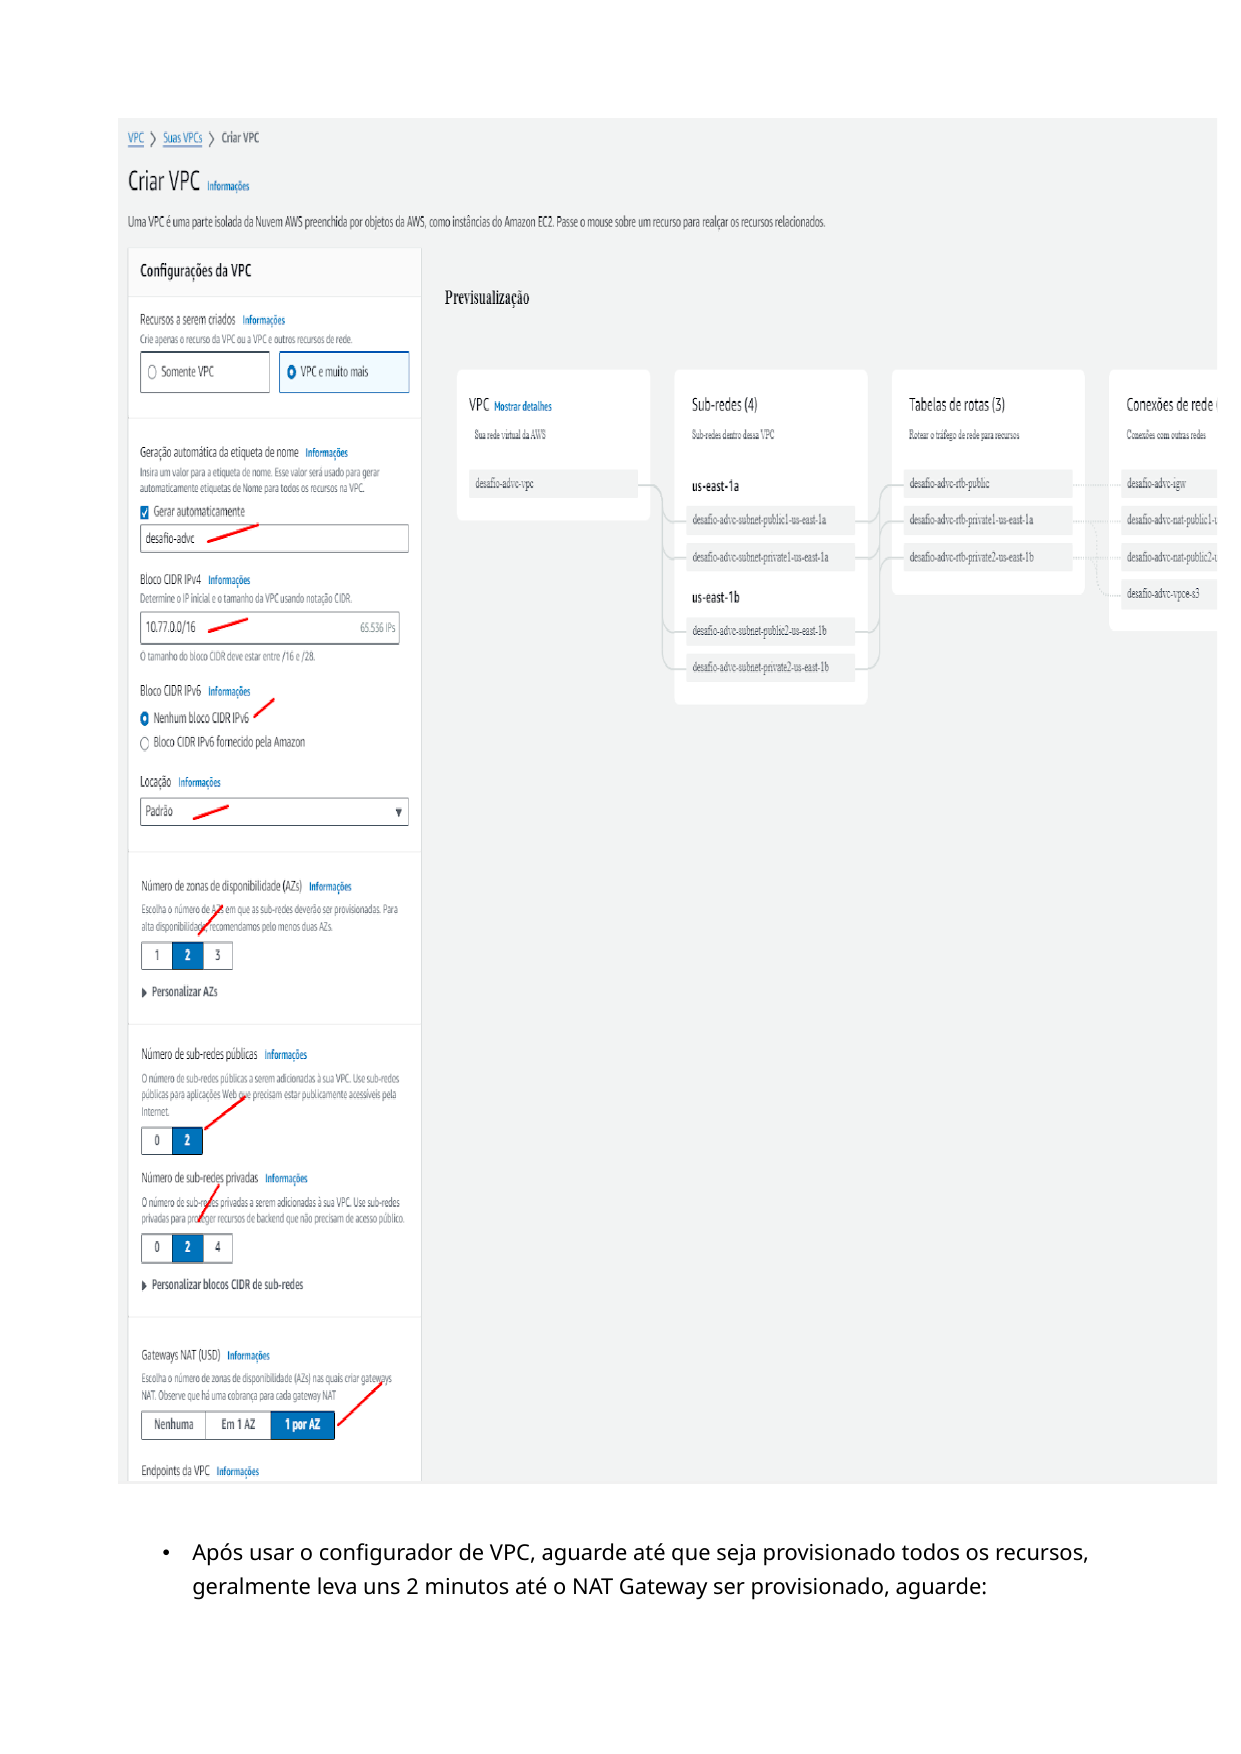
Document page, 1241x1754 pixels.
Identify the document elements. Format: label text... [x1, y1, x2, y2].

list Após usar o configurador de VPC, aguarde até que seja provisionado todos os recursos, geralmente leva uns 2 minutos até o NAT Gateway ser provisionado, aguarde: [162, 1537, 1122, 1601]
picture [118, 118, 1218, 1484]
